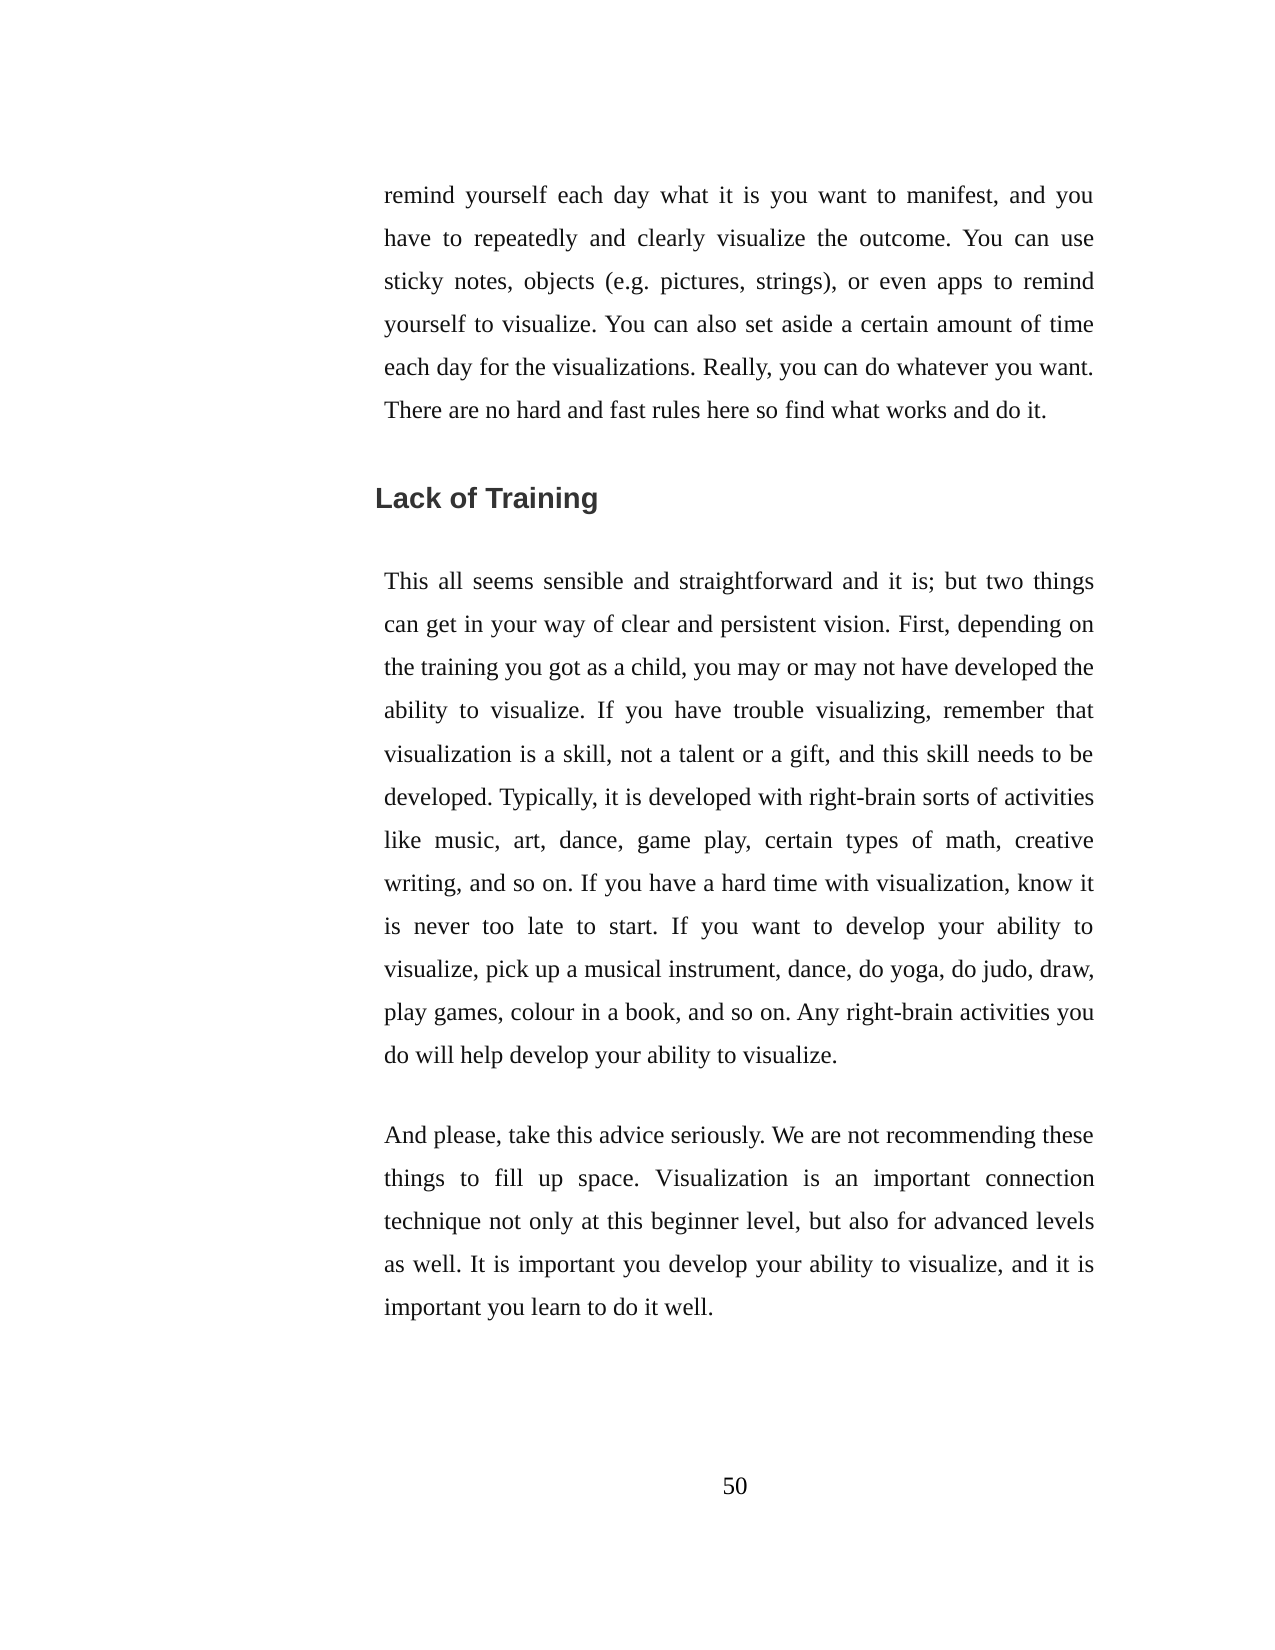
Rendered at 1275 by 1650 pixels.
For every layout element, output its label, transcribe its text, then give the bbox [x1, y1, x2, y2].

subtitle Lack of Training [375, 481, 1095, 514]
text And please, take this advice seriously. We are not recommending these things to fill up space. Visualization is an important connection technique not only at this beginner level, but also for advanced levels as well. It is important you develop your ability to visualize, and it is important you learn to do it well. [384, 1120, 1095, 1321]
text This all seems sensible and straightforward and it is; but two things can get in your way of clear and persistent vision. First, depending on the training you got as a child, you may or may not have developed the ability to visualize. If you have trouble visualizing, remember that visualization is a skill, not a talent or a gift, and this skill needs to be developed. Typically, it is developed with right-brain sorts of activities like music, art, dance, game play, certain types of math, creative writing, and so on. If you have a hard time with visualization, know it is never too late to start. If you want to develop your ability to visualize, pick up a musical instrument, dance, do yoga, do judo, draw, play games, colour in a book, and so on. Any right-brain activities you do will help develop your ability to visualize. [384, 566, 1095, 1069]
text remind yourself each day what it is you want to manifest, and you have to repeatedly and clearly visualize the outcome. You can use sticky notes, objects (e.g. pictures, strings), or even apps to remind yourself to visualize. You can also set aside a certain amount of time each day for the visualizations. Really, you can do whatever you want. There are no hard and fast rules here so find what works and do it. [384, 180, 1095, 424]
